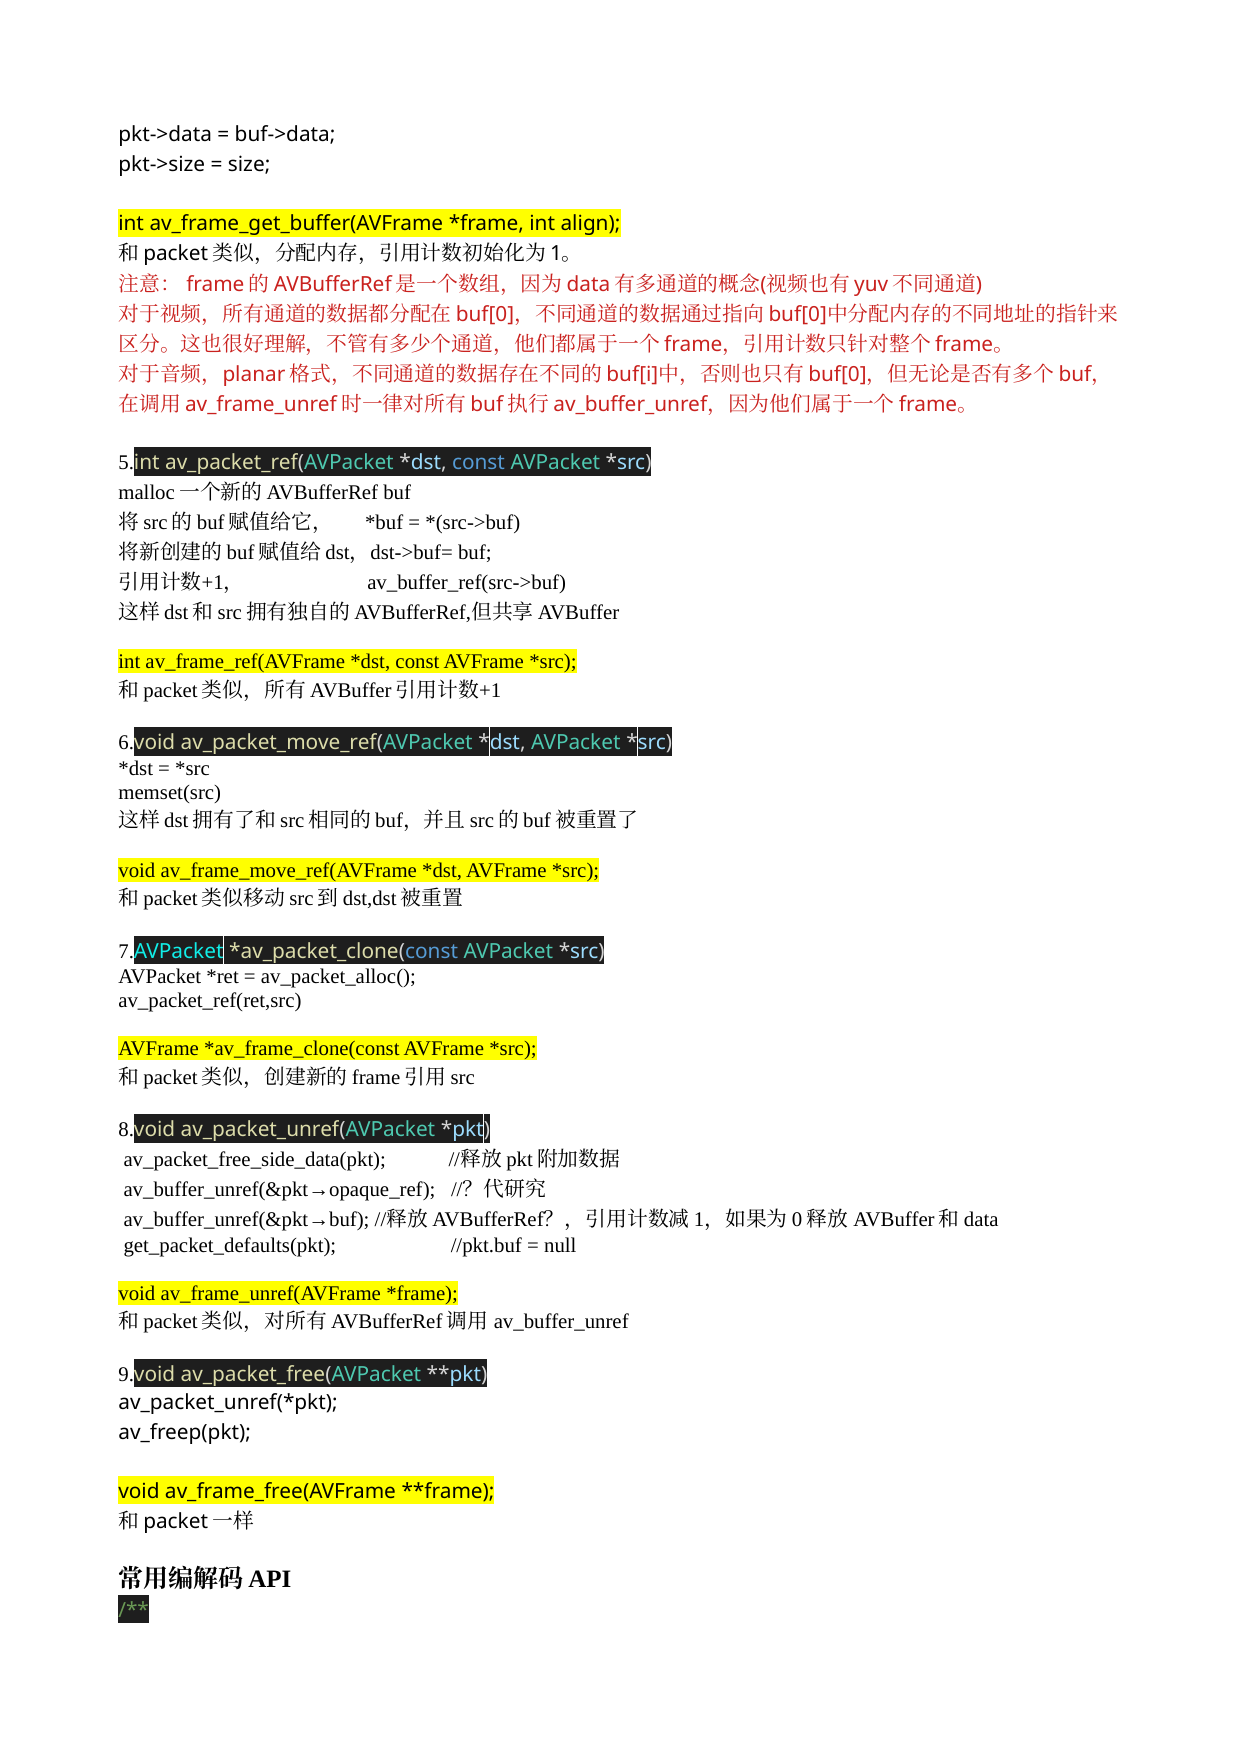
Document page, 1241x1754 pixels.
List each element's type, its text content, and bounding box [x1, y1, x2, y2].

text *dst = *src [118, 756, 1122, 780]
text av_buffer_unref(&pkt→buf); //释放AVBufferRef？，引用计数减1，如果为0释放 AVBuffer和data [118, 1203, 1122, 1232]
text av_packet_free_side_data(pkt); //释放pkt附加数据 [118, 1143, 1122, 1173]
text 常用编解码API [118, 1559, 1122, 1595]
text /** [118, 1595, 1122, 1623]
text malloc一个新的AVBufferRef buf [118, 476, 1122, 506]
text 这样dst和src拥有独自的AVBufferRef,但共享AVBuffer [118, 595, 1122, 625]
text 这样dst拥有了和src相同的buf，并且src的buf被重置了 [118, 804, 1122, 834]
text 7.AVPacket *av_packet_clone(const AVPacket *src) [118, 936, 1122, 964]
text 和packet类似，所有AVBuffer引用计数+1 [118, 673, 1122, 703]
text av_packet_unref(*pkt); [118, 1387, 1122, 1416]
text av_freep(pkt); [118, 1416, 1122, 1445]
text void av_frame_unref(AVFrame *frame); [118, 1281, 1122, 1305]
text 对于音频，planar格式，不同通道的数据存在不同的buf[i]中，否则也只有buf[0]，但无论是否有多个buf，在调用av_frame_unref时一律对所有buf执行av_buffer_unref，因为他们属于一个frame。 [118, 357, 1122, 417]
text AVPacket *ret = av_packet_alloc(); [118, 964, 1122, 988]
text av_packet_ref(ret,src) [118, 988, 1122, 1012]
text 9.void av_packet_free(AVPacket **pkt) [118, 1359, 1122, 1387]
text 引用计数+1， av_buffer_ref(src->buf) [118, 565, 1122, 595]
text AVFrame *av_frame_clone(const AVFrame *src); [118, 1036, 1122, 1060]
text 对于视频，所有通道的数据都分配在buf[0]，不同通道的数据通过指向buf[0]中分配内存的不同地址的指针来区分。这也很好理解，不管有多少个通道，他们都属于一个frame，引用计数只针对整个frame。 [118, 297, 1122, 357]
text 5.int av_packet_ref(AVPacket *dst, const AVPacket *src) [118, 447, 1122, 476]
text memset(src) [118, 780, 1122, 804]
text int av_frame_get_buffer(AVFrame *frame, int align); [118, 207, 1122, 237]
text void av_frame_free(AVFrame **frame); [118, 1475, 1122, 1504]
text 注意： frame的AVBufferRef是一个数组，因为data有多通道的概念(视频也有yuv不同通道) [118, 267, 1122, 297]
text 8.void av_packet_unref(AVPacket *pkt) [118, 1114, 1122, 1143]
text pkt->size = size; [118, 148, 1122, 177]
text 6.void av_packet_move_ref(AVPacket *dst, AVPacket *src) [118, 727, 1122, 756]
text av_buffer_unref(&pkt→opaque_ref); //？代研究 [118, 1173, 1122, 1203]
text int av_frame_ref(AVFrame *dst, const AVFrame *src); [118, 649, 1122, 673]
text 和packet类似移动src到dst,dst被重置 [118, 882, 1122, 912]
text get_packet_defaults(pkt); //pkt.buf = null [118, 1232, 1122, 1257]
text 和packet类似，对所有AVBufferRef调用 av_buffer_unref [118, 1305, 1122, 1334]
text 和packet一样 [118, 1504, 1122, 1535]
text 和packet类似，创建新的frame引用src [118, 1060, 1122, 1090]
text pkt->data = buf->data; [118, 118, 1122, 148]
text 将新创建的buf赋值给dst，dst->buf= buf; [118, 535, 1122, 565]
text 和packet类似，分配内存，引用计数初始化为1。 [118, 237, 1122, 267]
text 将src的buf赋值给它， *buf = *(src->buf) [118, 506, 1122, 535]
text void av_frame_move_ref(AVFrame *dst, AVFrame *src); [118, 858, 1122, 882]
